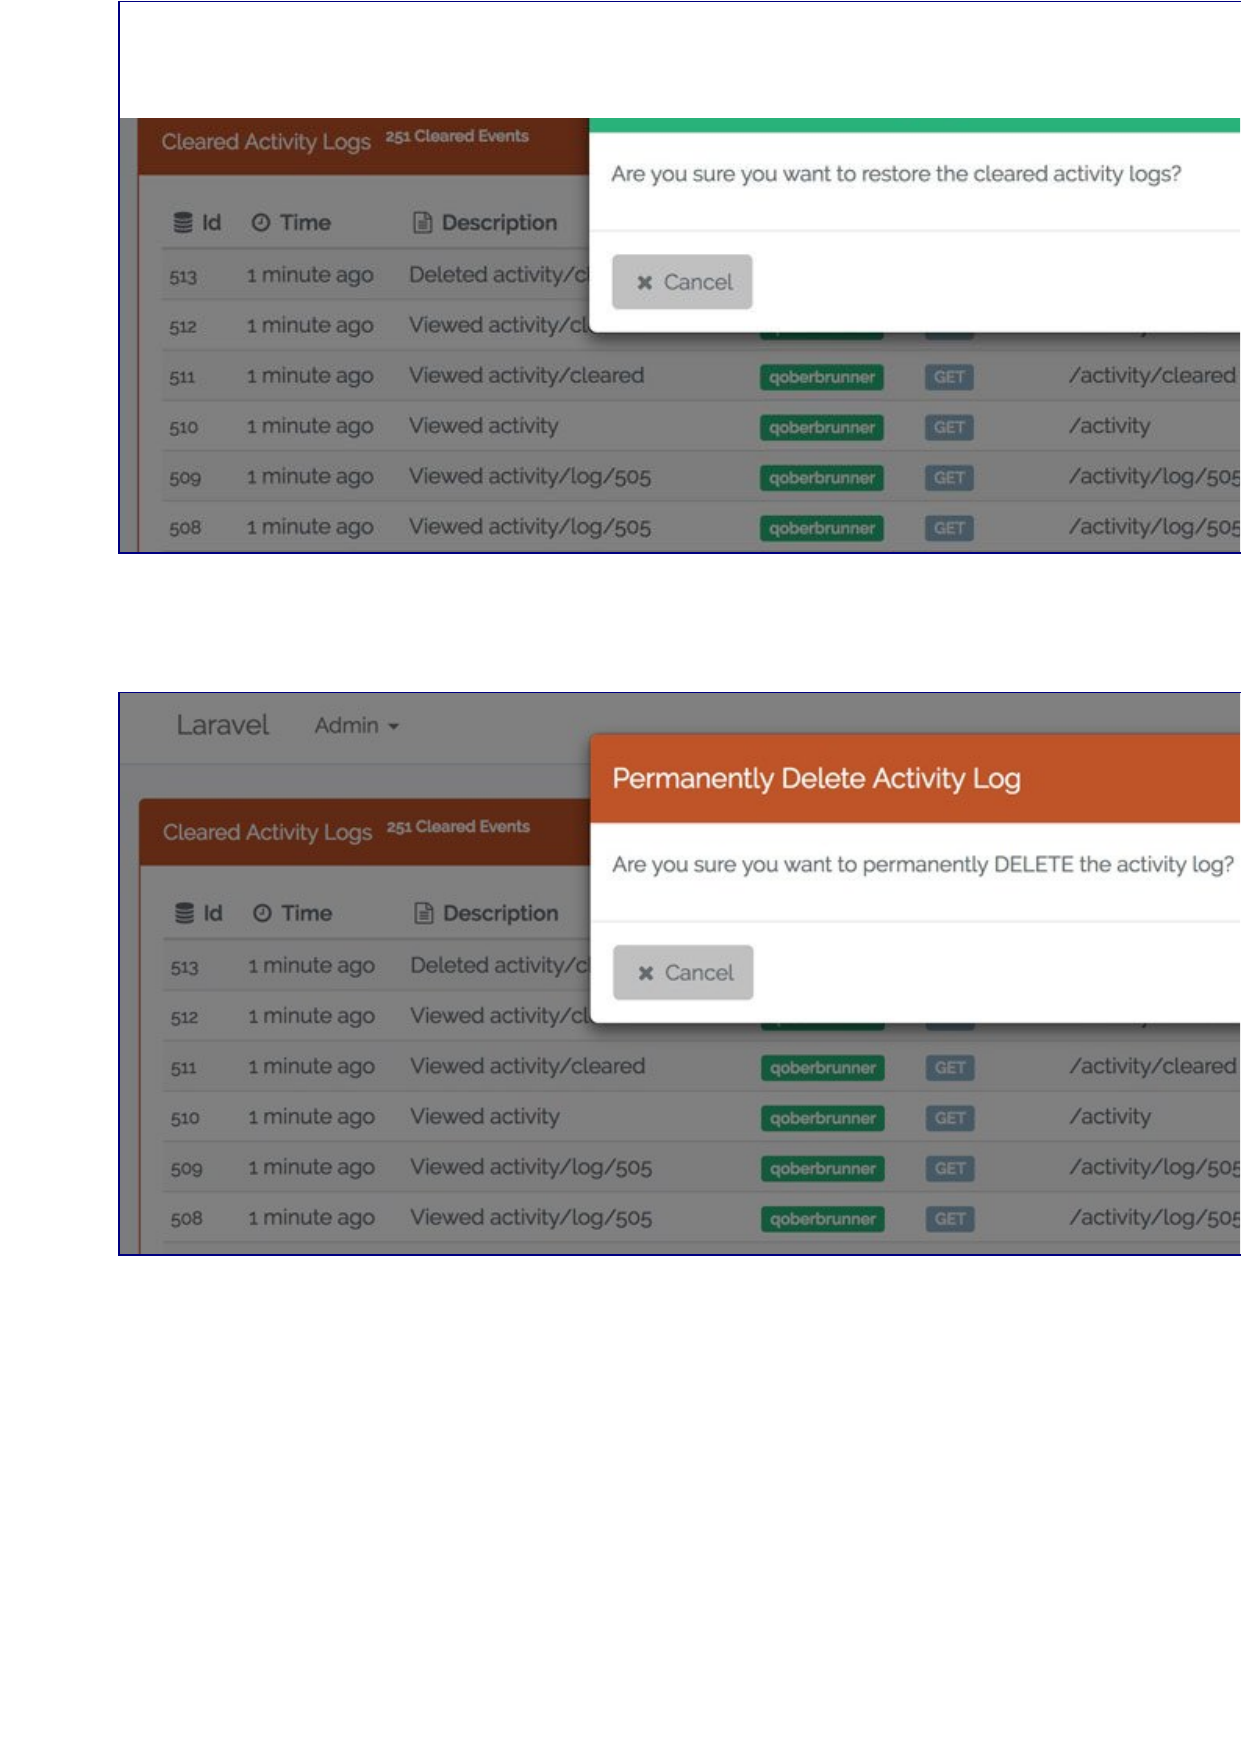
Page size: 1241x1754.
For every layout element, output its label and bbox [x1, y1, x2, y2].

picture [120, 693, 1241, 1254]
picture [120, 118, 1241, 552]
